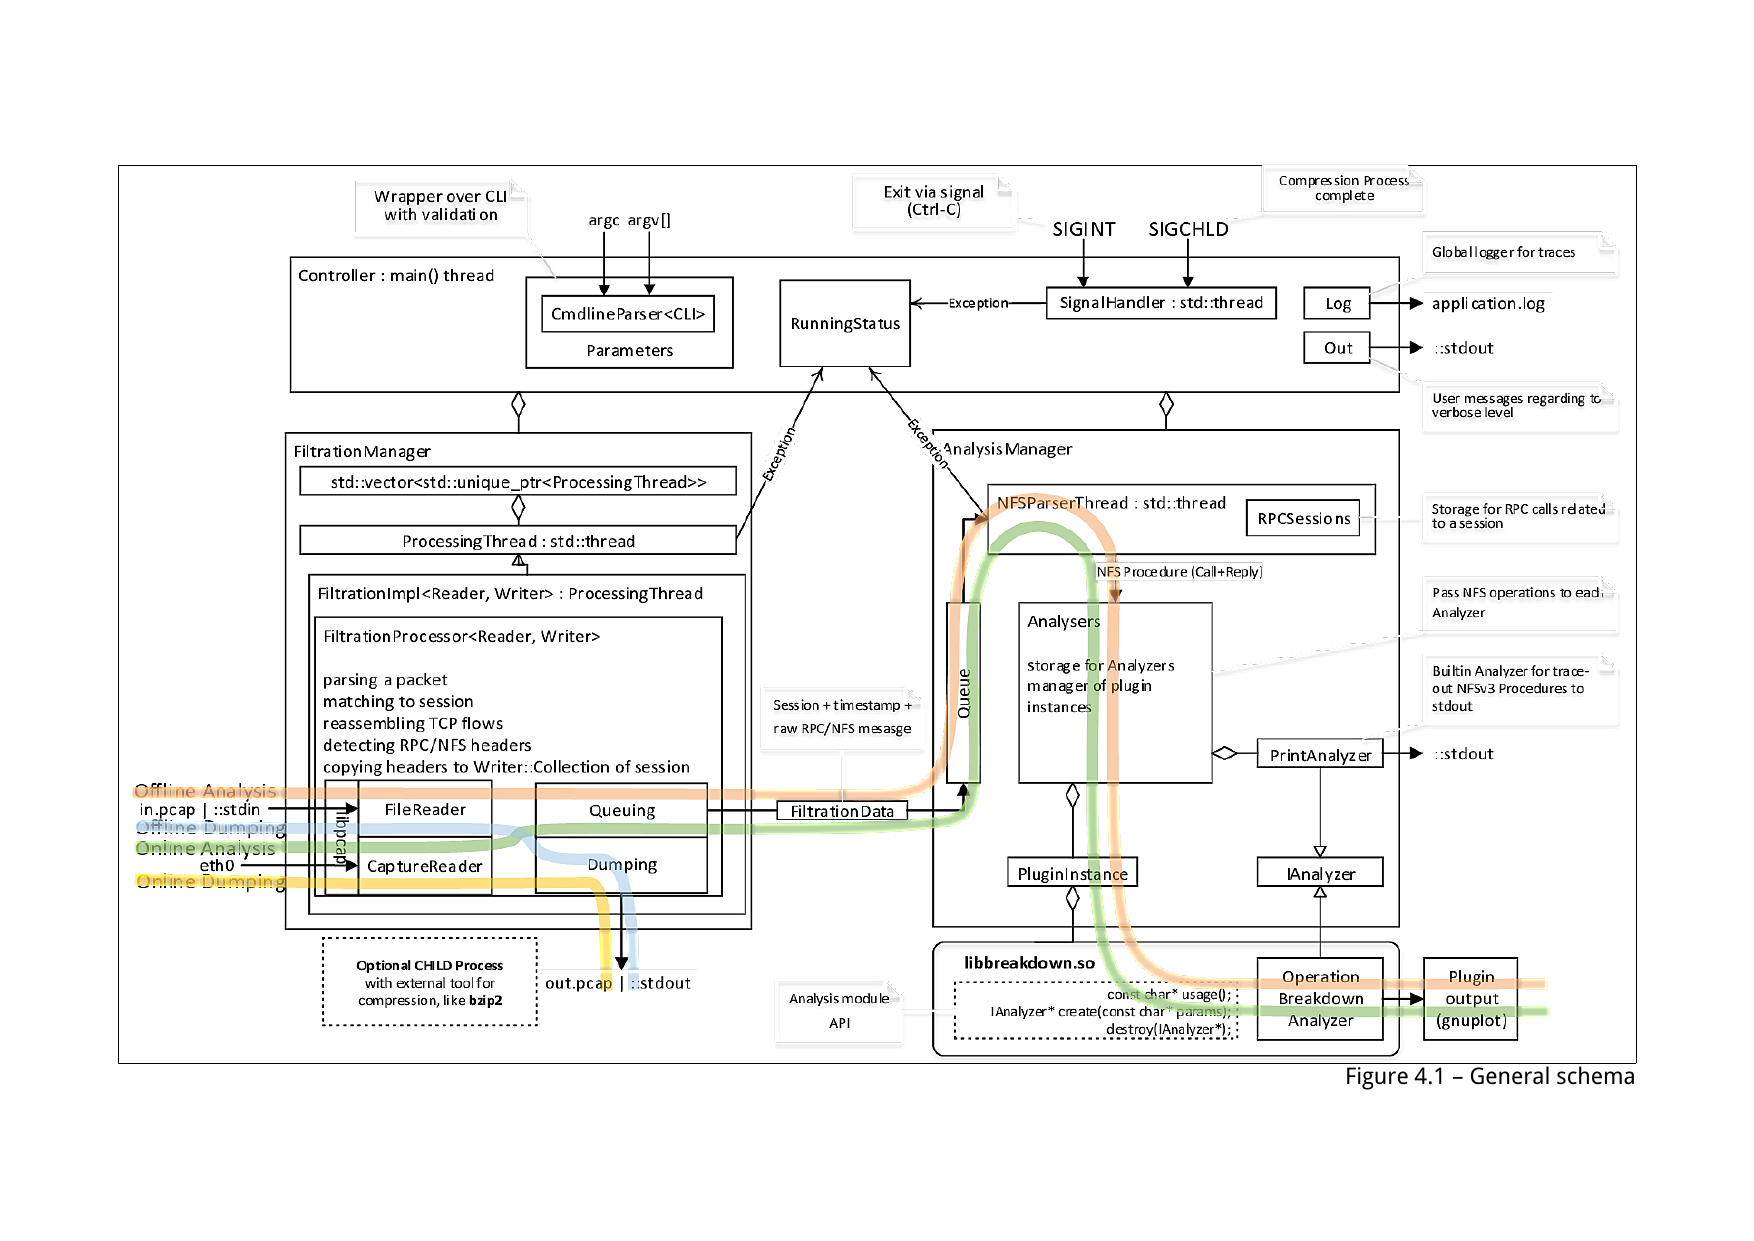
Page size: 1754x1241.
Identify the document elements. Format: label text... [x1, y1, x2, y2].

picture [132, 164, 1622, 1063]
table_header [1622, 166, 1636, 1063]
table_cell Figure 4.1 – General schema [118, 1064, 1636, 1090]
table_header [119, 166, 132, 1063]
